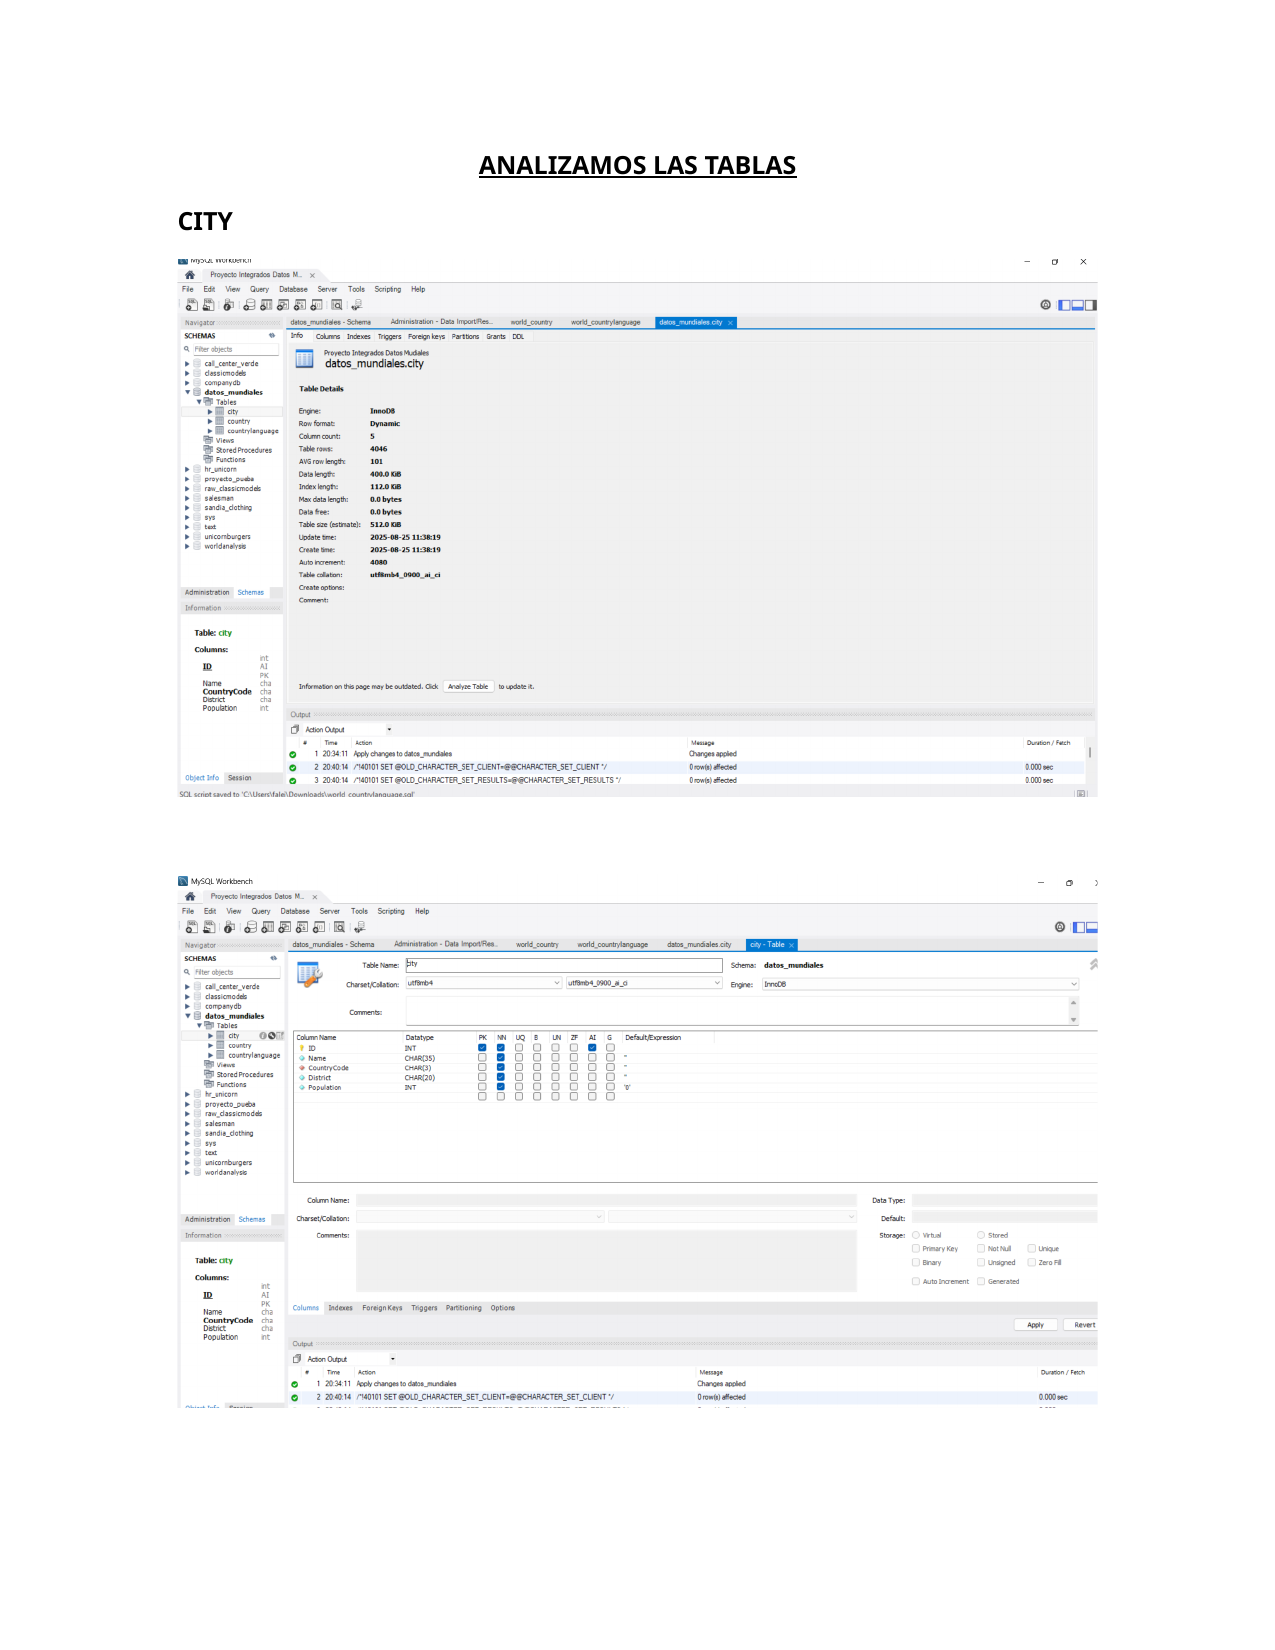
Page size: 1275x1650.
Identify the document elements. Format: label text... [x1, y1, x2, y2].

text CITY [177, 203, 1098, 237]
text ANALIZAMOS LAS TABLAS [177, 148, 1098, 182]
